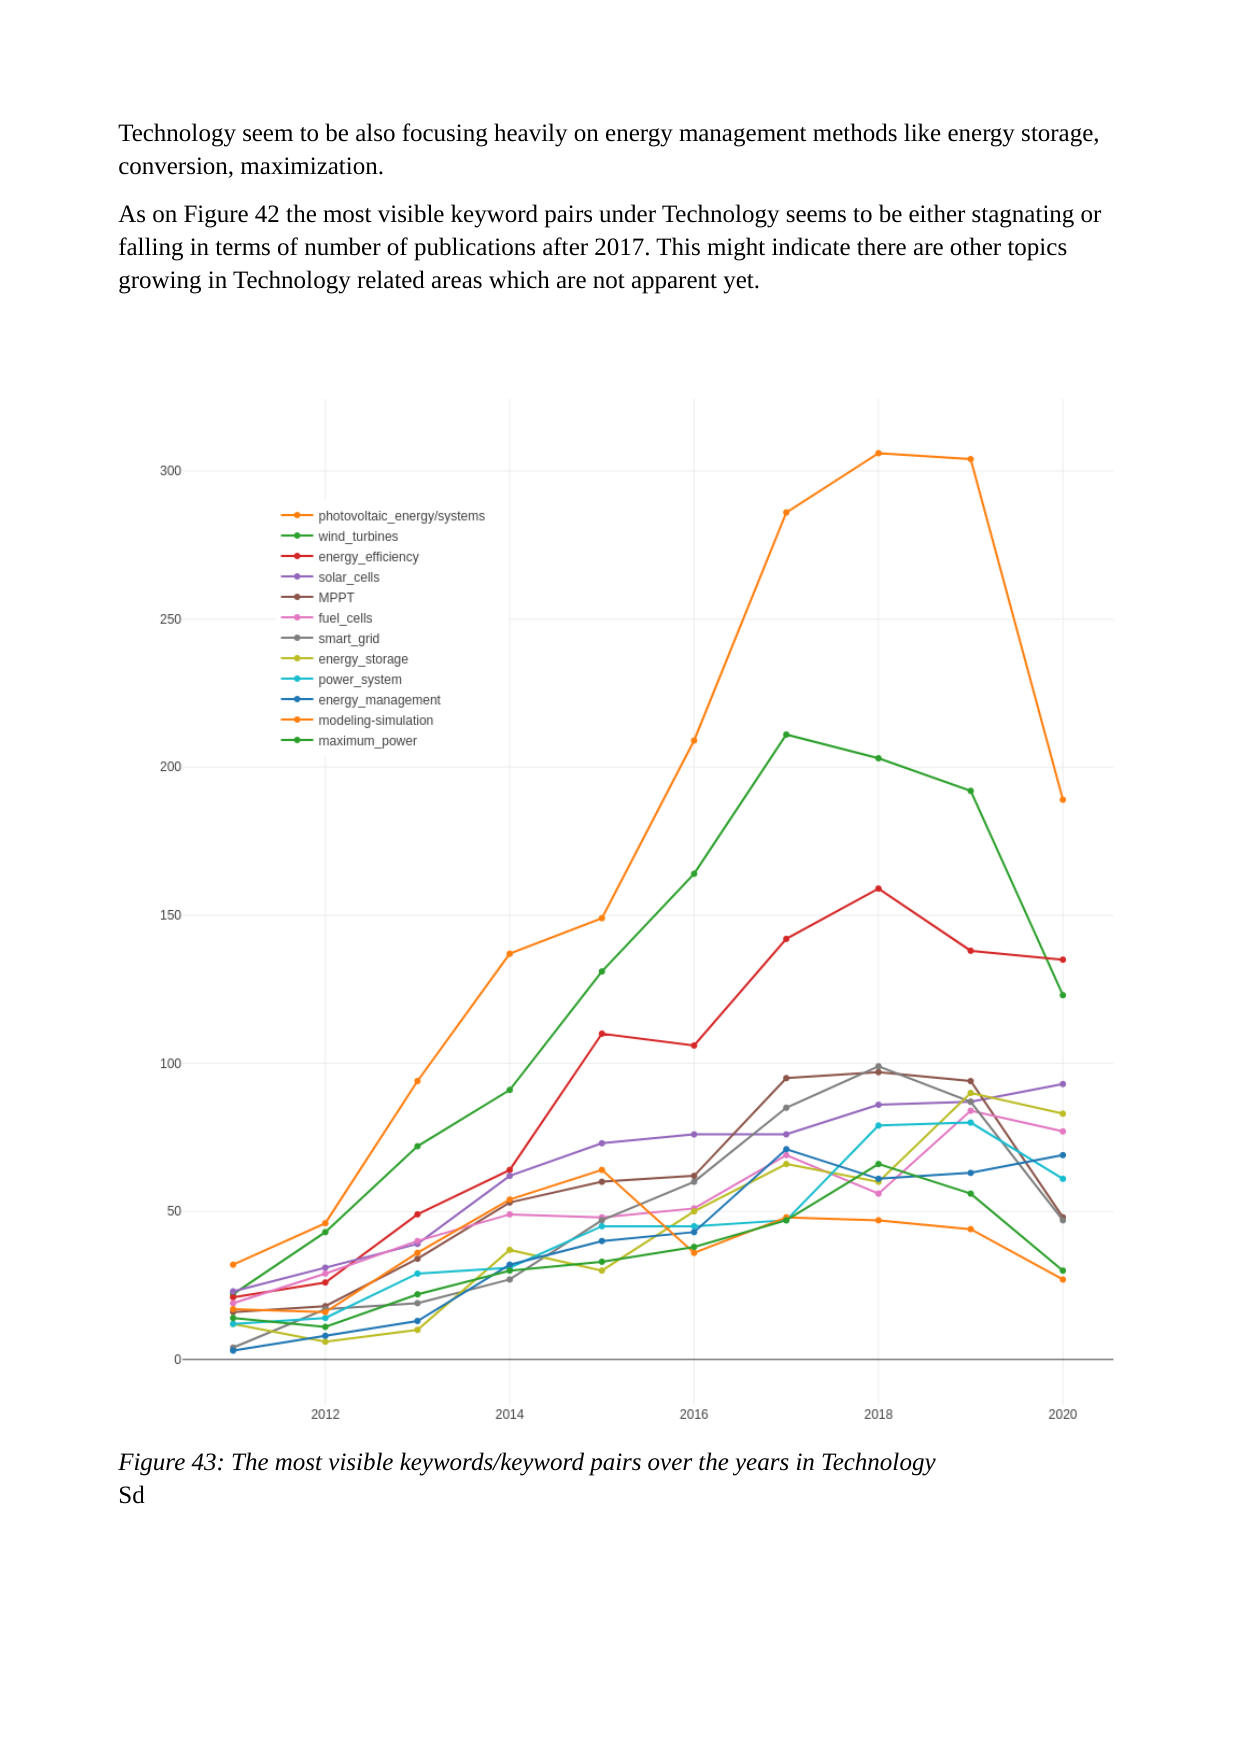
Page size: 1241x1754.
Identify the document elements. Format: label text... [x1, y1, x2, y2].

text As on Figure 42 the most visible keyword pairs under Technology seems to be either stagnating or falling in terms of number of publications after 2017. This might indicate there are other topics growing in Technology related areas which are not apparent yet. [118, 199, 1122, 293]
picture [118, 372, 1123, 1448]
text [118, 360, 1122, 372]
text Technology seem to be also focusing heavily on energy management methods like energy storage, conversion, maximization. [118, 118, 1122, 180]
text Sd [118, 1476, 1122, 1509]
text Figure 43: The most visible keywords/keyword pairs over the years in Technology [118, 1448, 1122, 1476]
